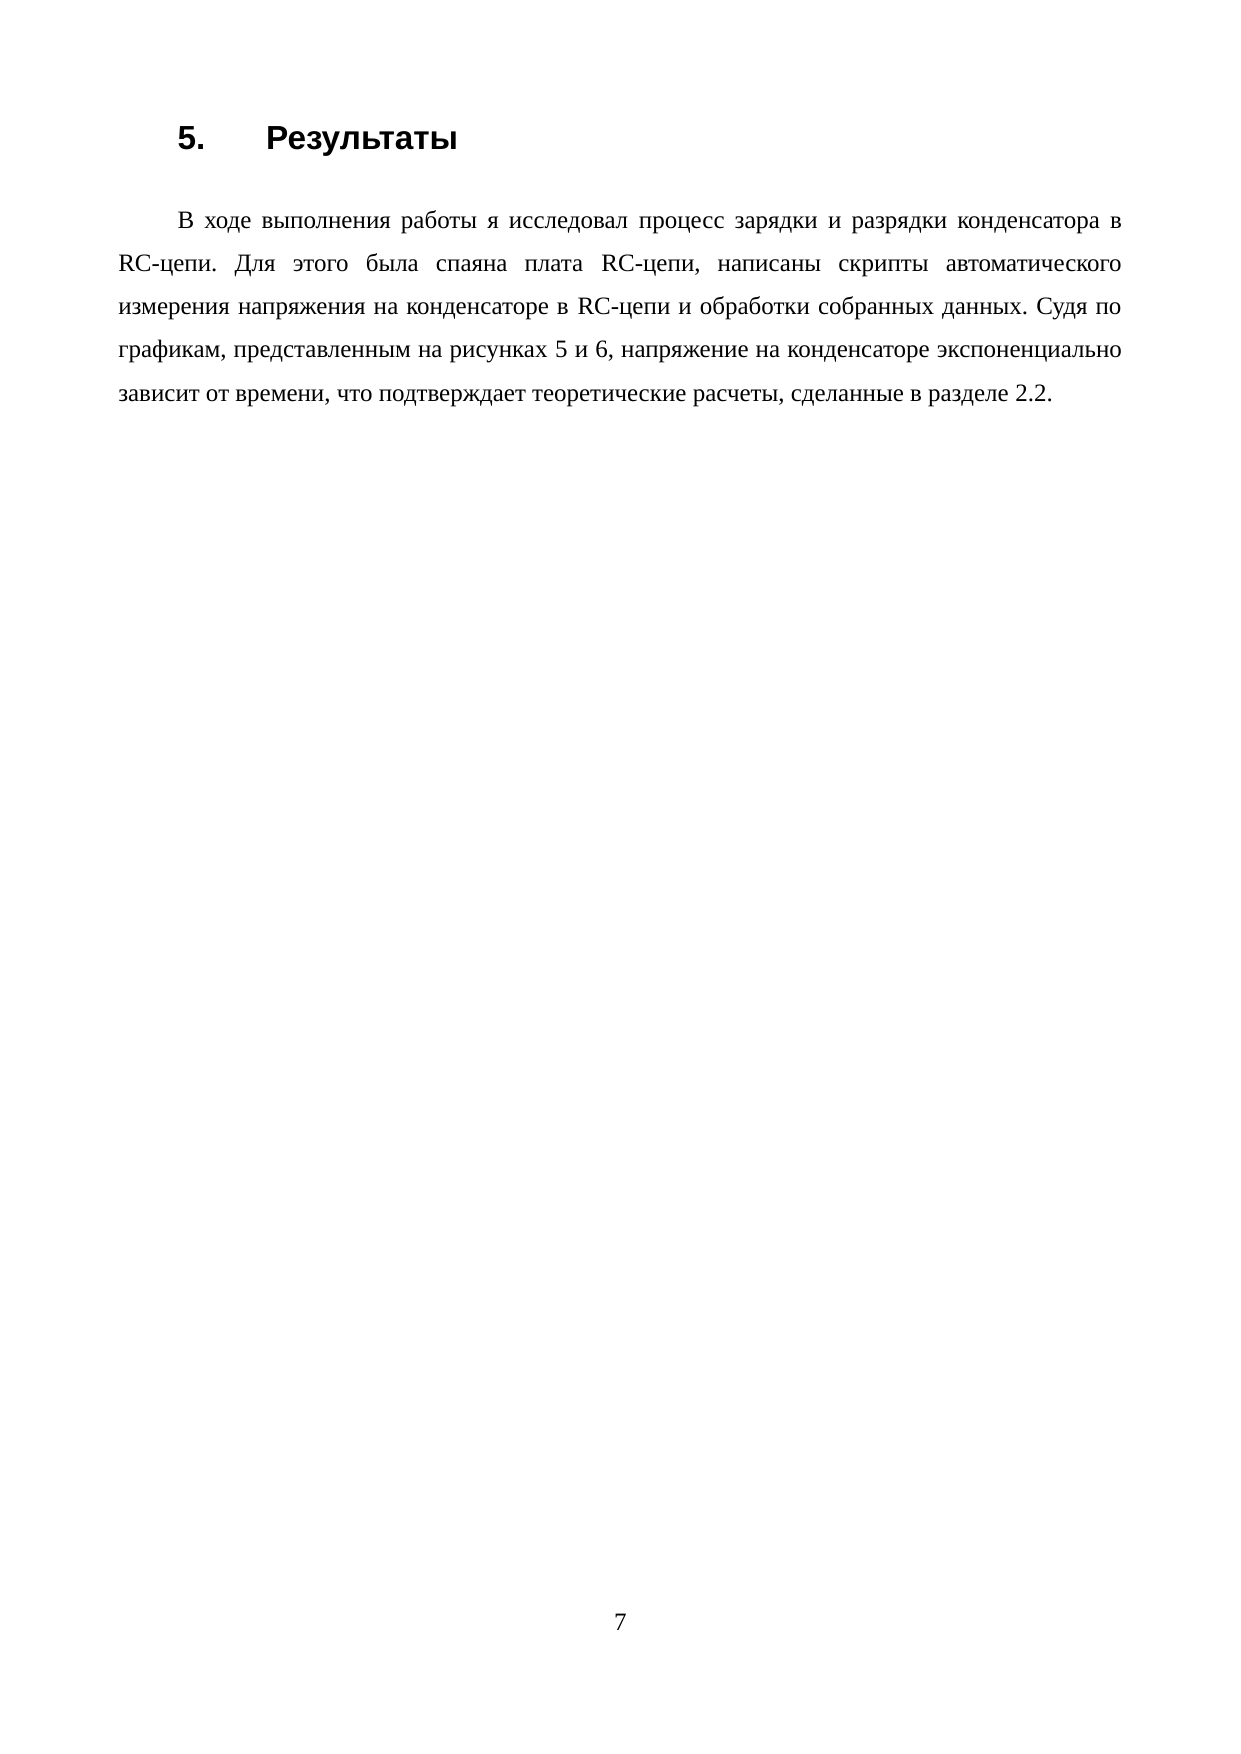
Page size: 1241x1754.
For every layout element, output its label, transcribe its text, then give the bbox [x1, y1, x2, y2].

subtitle Результаты [118, 118, 1122, 157]
text В ходе выполнения работы я исследовал процесс зарядки и разрядки конденсатора в RC-цепи. Для этого была спаяна плата RC-цепи, написаны скрипты автоматического измерения напряжения на конденсаторе в RC-цепи и обработки собранных данных. Судя по графикам, представленным на рисунках 5 и 6, напряжение на конденсаторе экспоненциально зависит от времени, что подтверждает теоретические расчеты, сделанные в разделе 2.2. [118, 205, 1122, 406]
